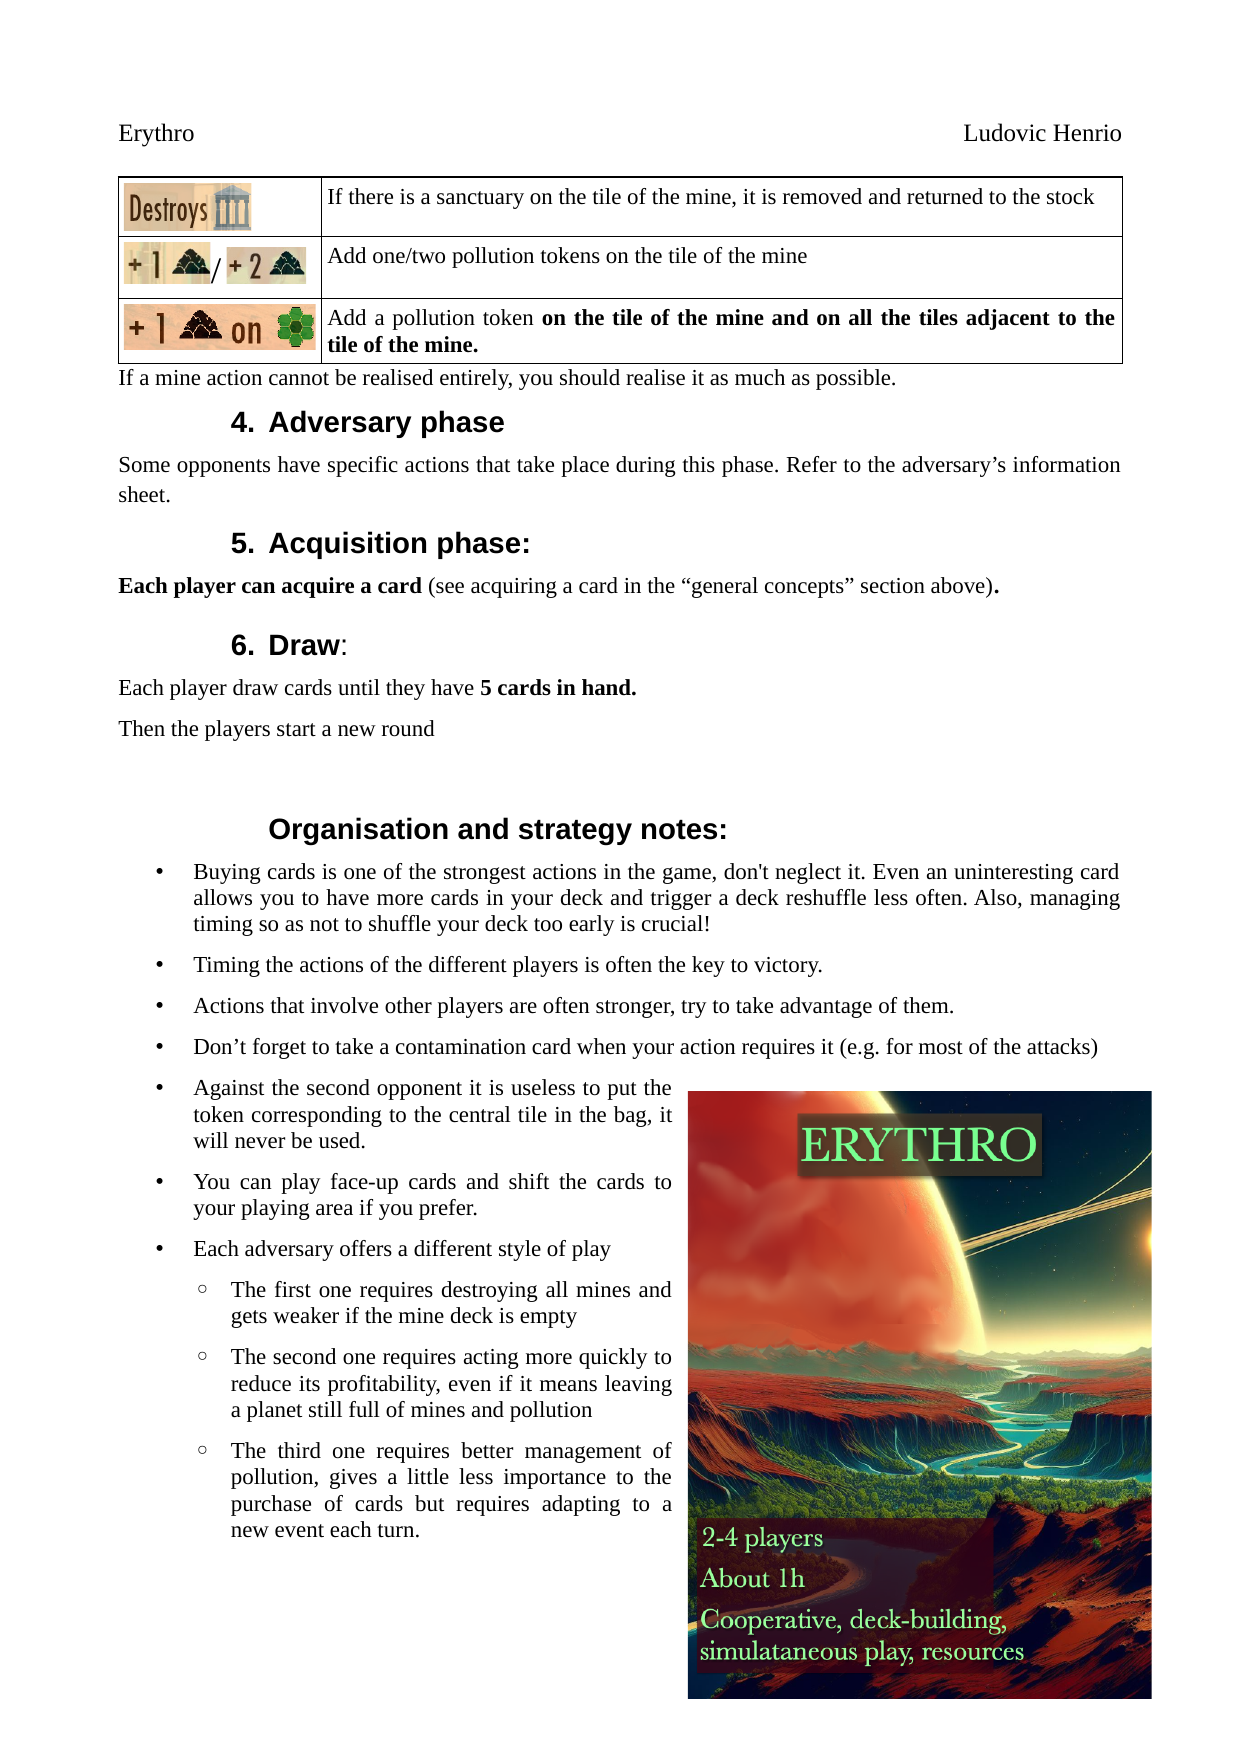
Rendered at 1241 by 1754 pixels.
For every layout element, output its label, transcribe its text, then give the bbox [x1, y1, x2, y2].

list The first one requires destroying all mines and gets weaker if the mine deck is empty [193, 1276, 687, 1329]
list Timing the actions of the different players is often the key to victory. [156, 951, 1122, 978]
picture [226, 247, 307, 284]
picture [123, 183, 252, 231]
list The third one requires better management of pollution, gives a little less importance to the purchase of cards but requires adapting to a new event each turn. [193, 1437, 687, 1542]
list Each player draw cards until they have 5 cards in hand. [118, 674, 1122, 701]
list Then the players start a new round [118, 715, 1122, 741]
subtitle Adversary phase [231, 405, 1122, 439]
text If a mine action cannot be realised entirely, you should realise it as much as possible. [118, 364, 1122, 390]
list Against the second opponent it is useless to put the token corresponding to the central tile in the bag, it will never be used. [156, 1074, 1122, 1153]
picture [123, 242, 211, 284]
table_cell Add a pollution token on the tile of the mine and on all the tiles adjacent to the tile of the mine. [322, 299, 1122, 363]
subtitle Draw: [231, 628, 1122, 662]
list Don’t forget to take a contamination card when your action requires it (e.g. for most of the attacks) [156, 1033, 1122, 1060]
text Some opponents have specific actions that take place during this phase. Refer to the adversary’s information sheet. [118, 451, 1122, 508]
list Each adversary offers a different style of play [156, 1235, 687, 1262]
picture [123, 304, 316, 350]
table_cell [119, 299, 321, 363]
list The second one requires acting more quickly to reduce its profitability, even if it means leaving a planet still full of mines and pollution [193, 1343, 687, 1422]
subtitle Organisation and strategy notes: [231, 812, 1122, 845]
picture [687, 1091, 1152, 1699]
list You can play face-up cards and shift the cards to your playing area if you prefer. [156, 1168, 687, 1221]
subtitle Acquisition phase: [231, 526, 1122, 560]
table_header [119, 178, 321, 236]
table_cell / [119, 237, 321, 298]
list Actions that involve other players are often stronger, try to take advantage of them. [156, 992, 1122, 1019]
list Buying cards is one of the strongest actions in the game, don't neglect it. Even an uninteresting card allows you to have more cards in your deck and trigger a deck reshuffle less often. Also, managing timing so as not to shuffle your deck too early is crucial! [156, 858, 1122, 937]
table_cell Add one/two pollution tokens on the tile of the mine [322, 237, 1122, 298]
list Each player can acquire a card (see acquiring a card in the “general concepts” section above). [118, 572, 1122, 599]
table_header If there is a sanctuary on the tile of the mine, it is removed and returned to the stock [322, 178, 1122, 236]
